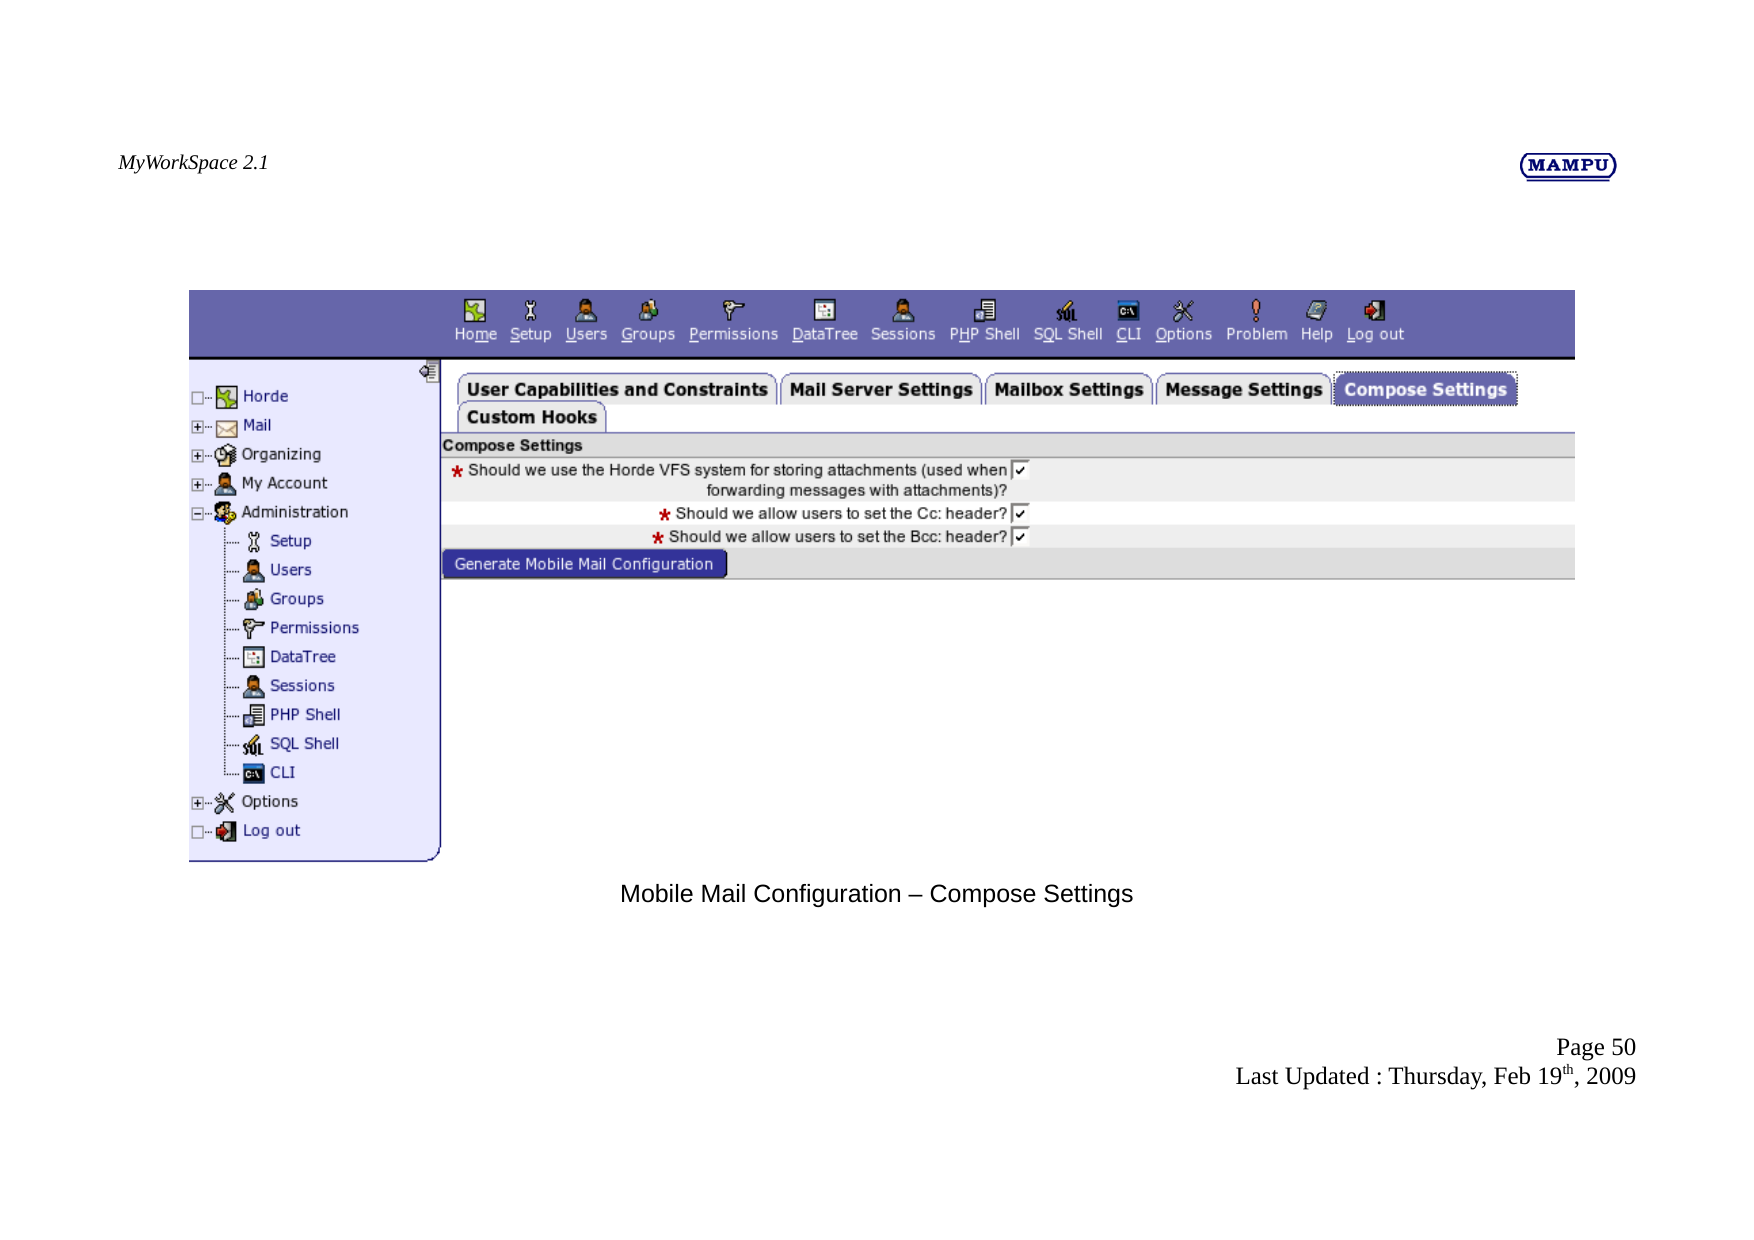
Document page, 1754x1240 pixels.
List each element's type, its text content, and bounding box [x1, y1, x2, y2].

text Mobile Mail Configuration – Compose Settings [118, 295, 1636, 907]
picture [1517, 150, 1622, 183]
picture [189, 290, 1575, 865]
